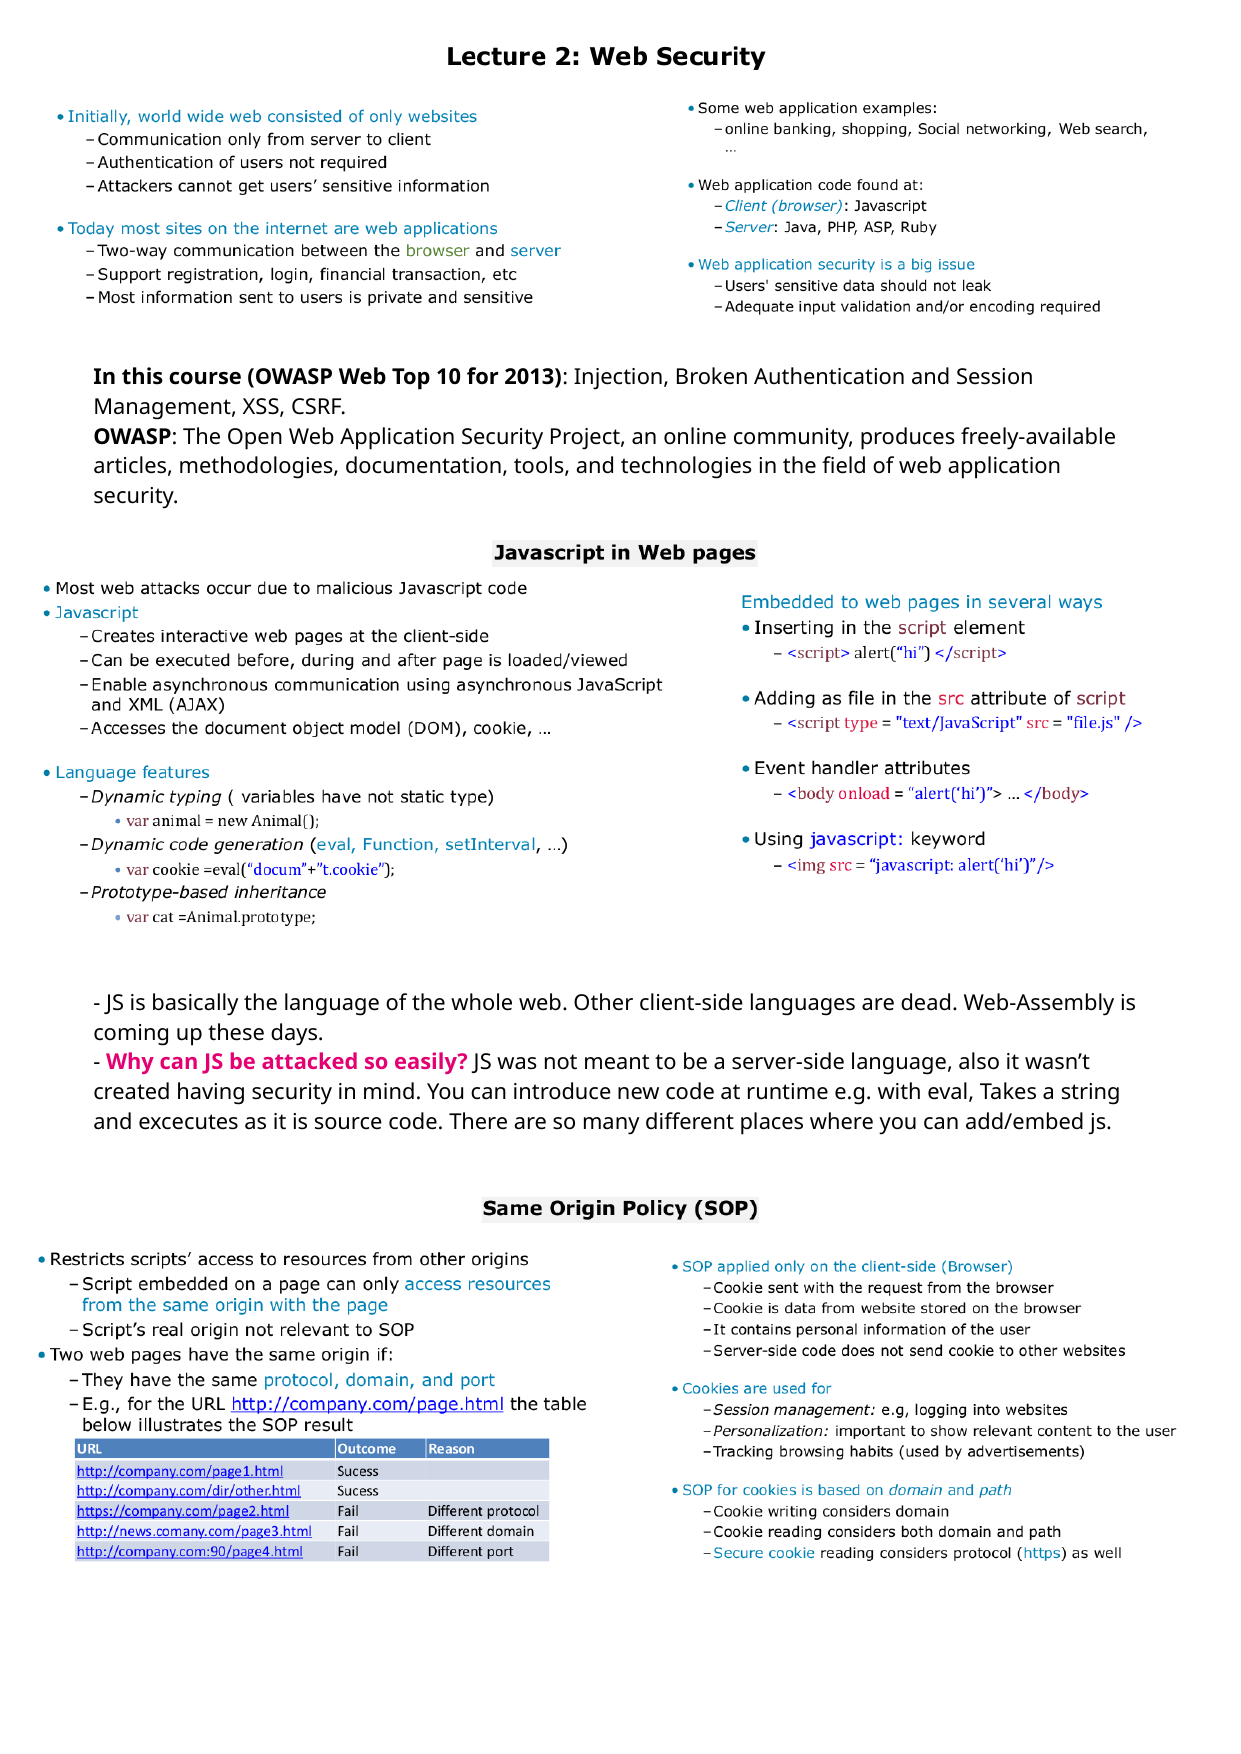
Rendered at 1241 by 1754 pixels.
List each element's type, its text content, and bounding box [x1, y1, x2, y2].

picture [481, 1197, 759, 1223]
text - Why can JS be attacked so easily? JS was not meant to be a server-side language, also it wasn’t created having security in mind. You can introduce new code at runtime e.g. with eval, Takes a string and excecutes as it is source code. There are so many different places where you can add/embed js. [93, 1046, 1147, 1136]
text In this course (OWASP Web Top 10 for 2013): Injection, Broken Authentication and Session Management, XSS, CSRF. [93, 361, 1147, 421]
picture [55, 105, 564, 306]
text OWASP: The Open Web Application Security Project, an online community, produces freely-available articles, methodologies, documentation, tools, and technologies in the field of web application security. [93, 421, 1147, 510]
text - JS is basically the language of the whole web. Other client-side languages are dead. Web-Assembly is coming up these days. [93, 987, 1147, 1046]
picture [42, 578, 666, 928]
picture [685, 99, 1150, 317]
picture [669, 1253, 1178, 1563]
picture [36, 1247, 588, 1562]
picture [492, 540, 758, 567]
picture [442, 41, 769, 73]
picture [739, 591, 1146, 877]
